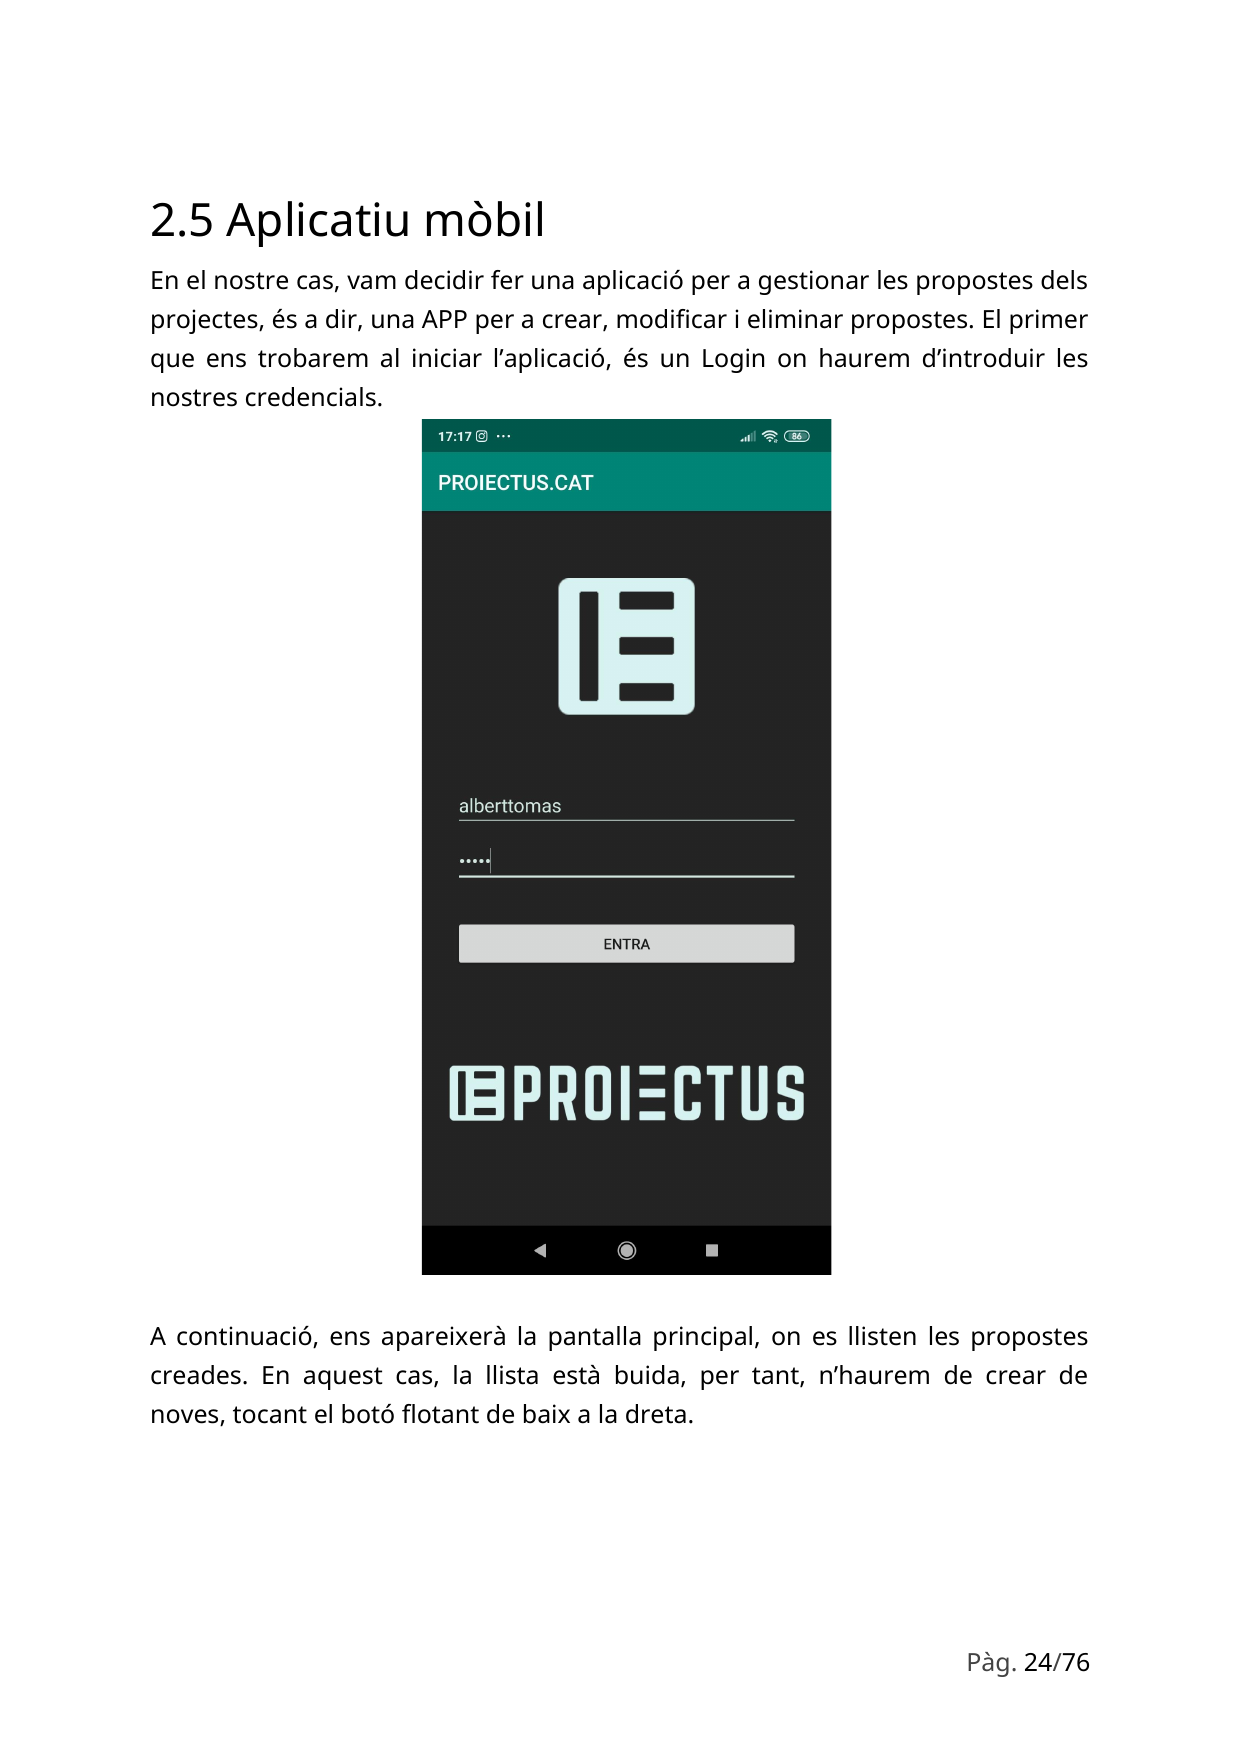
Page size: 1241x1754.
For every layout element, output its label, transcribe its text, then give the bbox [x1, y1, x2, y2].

text En el nostre cas, vam decidir fer una aplicació per a gestionar les propostes dels projectes, és a dir, una APP per a crear, modificar i eliminar propostes. El primer que ens trobarem al iniciar l’aplicació, és un Login on haurem d’introduir les nostres credencials. [150, 262, 1090, 414]
picture [421, 419, 832, 1275]
text A continuació, ens apareixerà la pantalla principal, on es llisten les propostes creades. En aquest cas, la llista està buida, per tant, n’haurem de crear de noves, tocant el botó flotant de baix a la dreta. [150, 1319, 1090, 1431]
subtitle 2.5 Aplicatiu mòbil [150, 187, 1090, 250]
